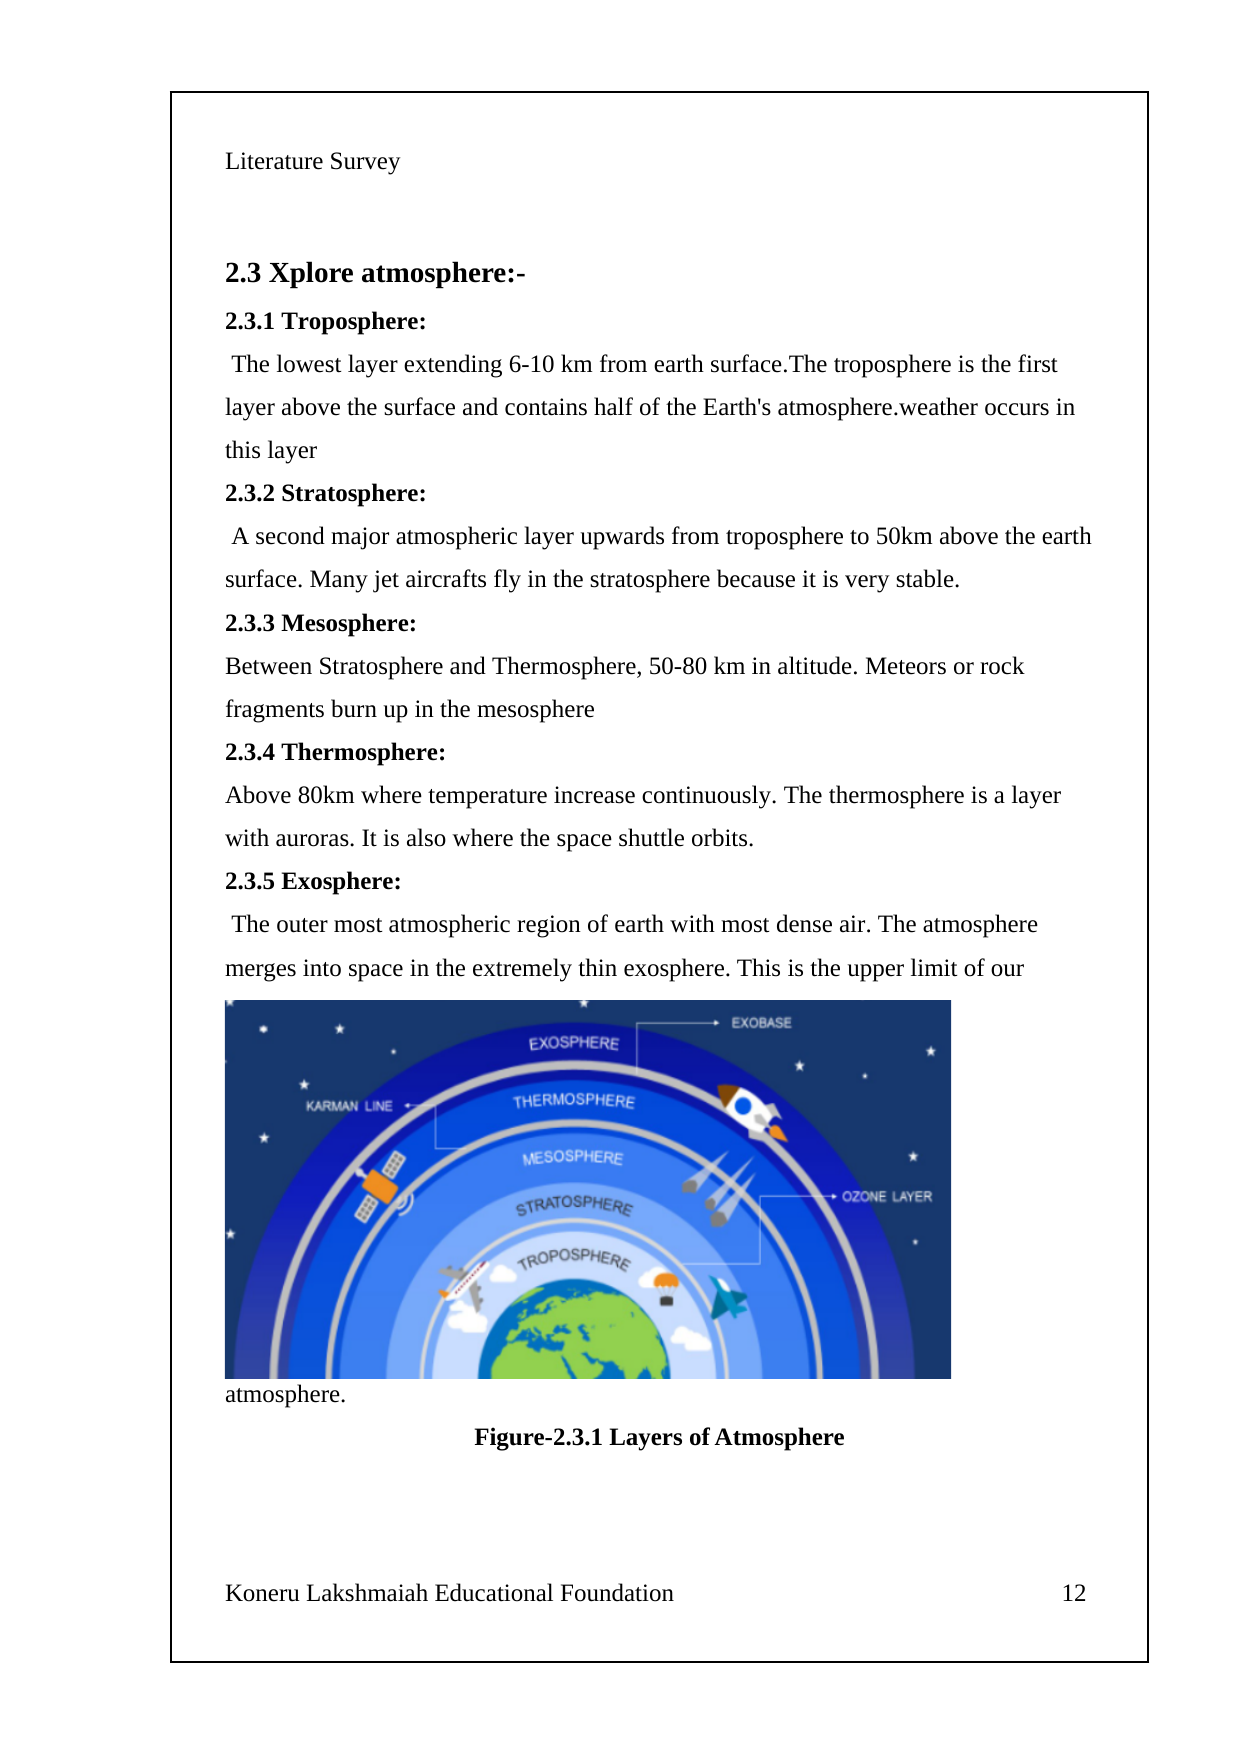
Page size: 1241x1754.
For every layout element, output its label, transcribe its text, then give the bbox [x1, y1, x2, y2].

text 2.3 Xplore atmosphere:- [225, 255, 1094, 289]
text 2.3.1 Troposphere: [225, 306, 1094, 334]
text Between Stratosphere and Thermosphere, 50-80 km in altitude. Meteors or rock fragments burn up in the mesosphere [225, 651, 1094, 723]
text 2.3.2 Stratosphere: [225, 478, 1094, 507]
text Above 80km where temperature increase continuously. The thermosphere is a layer with auroras. It is also where the space shuttle orbits. [225, 780, 1094, 852]
text Figure-2.3.1 Layers of Atmosphere [225, 1422, 1094, 1451]
text 2.3.5 Exosphere: [225, 866, 1094, 895]
picture [224, 1000, 952, 1379]
text A second major atmospheric layer upwards from troposphere to 50km above the earth surface. Many jet aircrafts fly in the stratosphere because it is very stable. [225, 521, 1094, 593]
text 2.3.3 Mesosphere: [225, 608, 1094, 636]
text The outer most atmospheric region of earth with most dense air. The atmosphere merges into space in the extremely thin exosphere. This is the upper limit of our atmosphere. [225, 909, 1094, 1408]
text 2.3.4 Thermosphere: [225, 737, 1094, 766]
text The lowest layer extending 6-10 km from earth surface.The troposphere is the first layer above the surface and contains half of the Earth's atmosphere.weather occurs in this layer [225, 349, 1094, 464]
